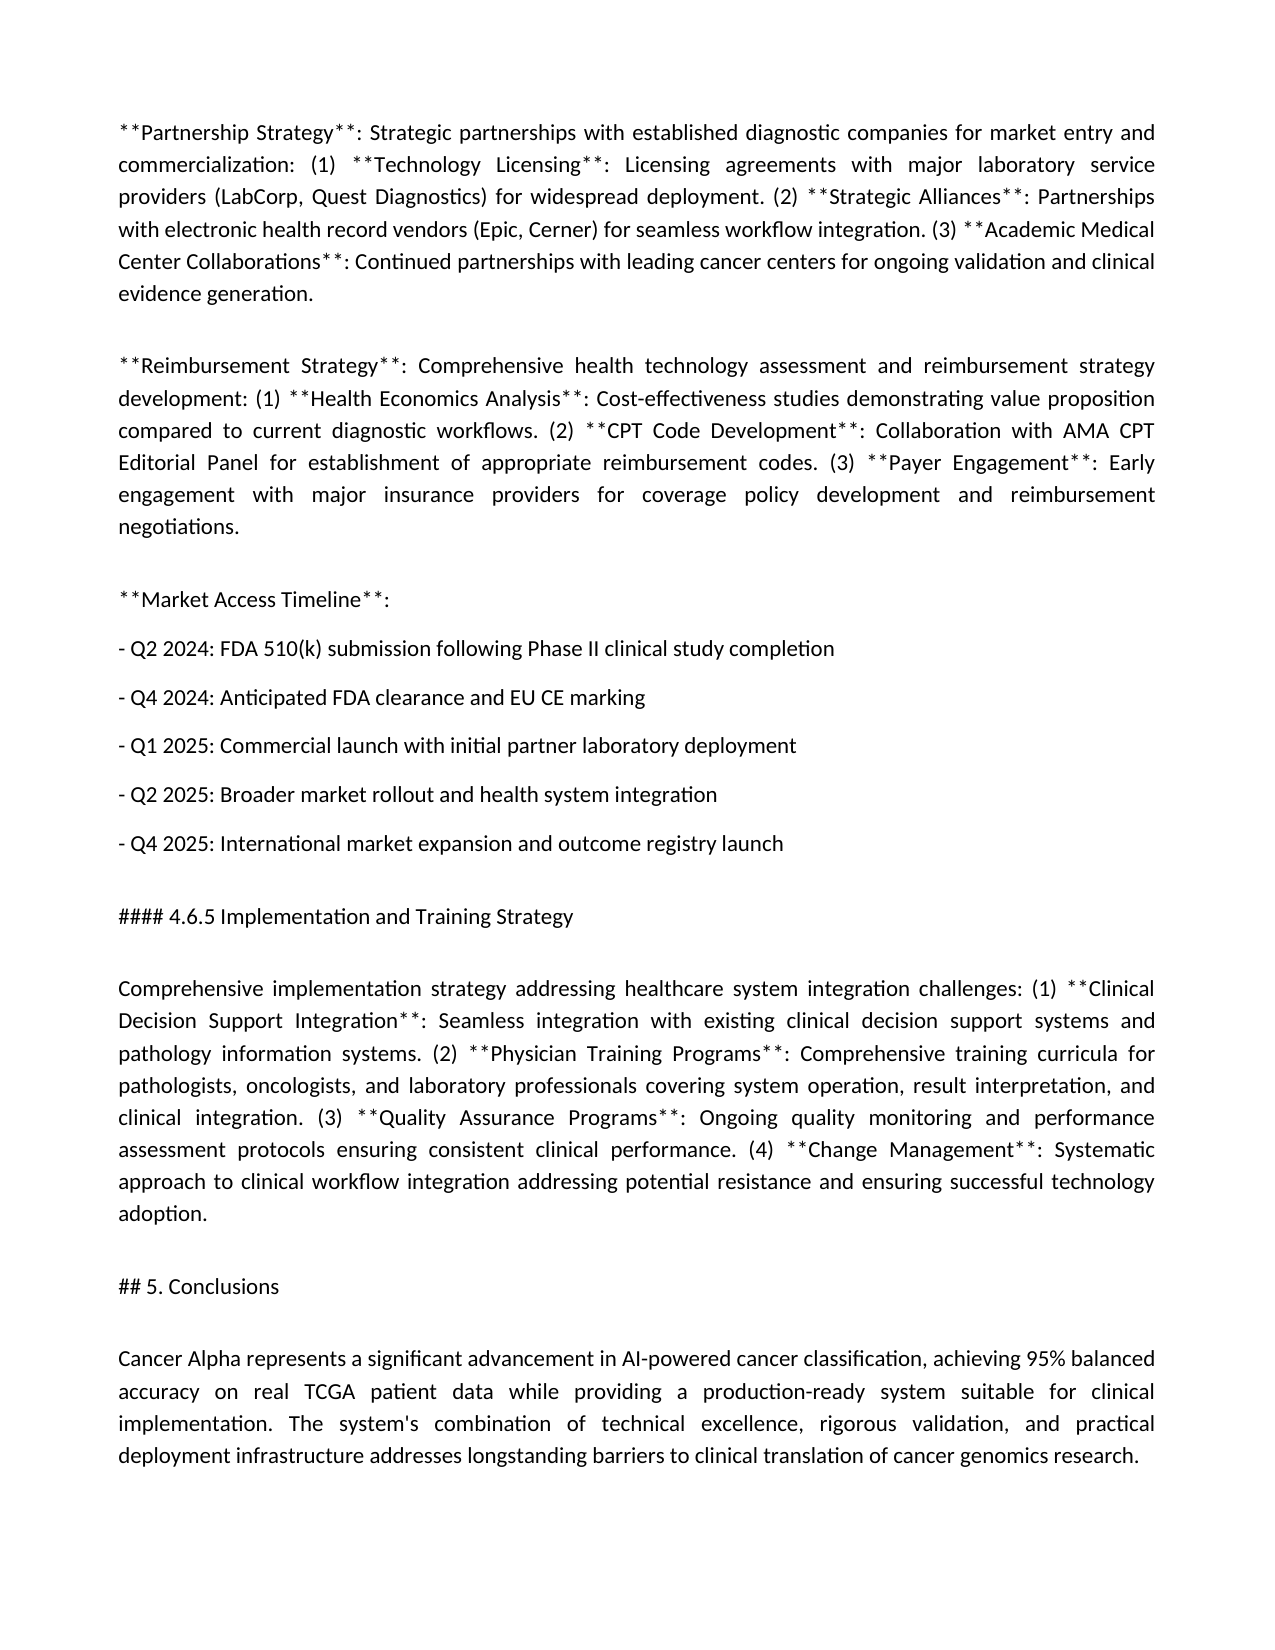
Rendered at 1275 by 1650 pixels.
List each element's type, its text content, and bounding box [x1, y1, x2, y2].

text **Market Access Timeline**: [118, 585, 1157, 613]
text **Reimbursement Strategy**: Comprehensive health technology assessment and reimbursement strategy development: (1) **Health Economics Analysis**: Cost-effectiveness studies demonstrating value proposition compared to current diagnostic workflows. (2) **CPT Code Development**: Collaboration with AMA CPT Editorial Panel for establishment of appropriate reimbursement codes. (3) **Payer Engagement**: Early engagement with major insurance providers for coverage policy development and reimbursement negotiations. [118, 352, 1157, 541]
text #### 4.6.5 Implementation and Training Strategy [118, 902, 1157, 930]
text - Q4 2024: Anticipated FDA clearance and EU CE marking [118, 683, 1157, 711]
text - Q4 2025: International market expansion and outcome registry launch [118, 829, 1157, 857]
text ## 5. Conclusions [118, 1272, 1157, 1300]
text Cancer Alpha represents a significant advancement in AI-powered cancer classification, achieving 95% balanced accuracy on real TCGA patient data while providing a production-ready system suitable for clinical implementation. The system's combination of technical excellence, rigorous validation, and practical deployment infrastructure addresses longstanding barriers to clinical translation of cancer genomics research. [118, 1344, 1157, 1469]
text - Q1 2025: Commercial launch with initial partner laboratory deployment [118, 732, 1157, 759]
text **Partnership Strategy**: Strategic partnerships with established diagnostic companies for market entry and commercialization: (1) **Technology Licensing**: Licensing agreements with major laboratory service providers (LabCorp, Quest Diagnostics) for widespread deployment. (2) **Strategic Alliances**: Partnerships with electronic health record vendors (Epic, Cerner) for seamless workflow integration. (3) **Academic Medical Center Collaborations**: Continued partnerships with leading cancer centers for ongoing validation and clinical evidence generation. [118, 118, 1157, 307]
text Comprehensive implementation strategy addressing healthcare system integration challenges: (1) **Clinical Decision Support Integration**: Seamless integration with existing clinical decision support systems and pathology information systems. (2) **Physician Training Programs**: Comprehensive training curricula for pathologists, oncologists, and laboratory professionals covering system operation, result interpretation, and clinical integration. (3) **Quality Assurance Programs**: Ongoing quality monitoring and performance assessment protocols ensuring consistent clinical performance. (4) **Change Management**: Systematic approach to clinical workflow integration addressing potential resistance and ensuring successful technology adoption. [118, 974, 1157, 1228]
text - Q2 2025: Broader market rollout and health system integration [118, 780, 1157, 808]
text - Q2 2024: FDA 510(k) submission following Phase II clinical study completion [118, 634, 1157, 662]
